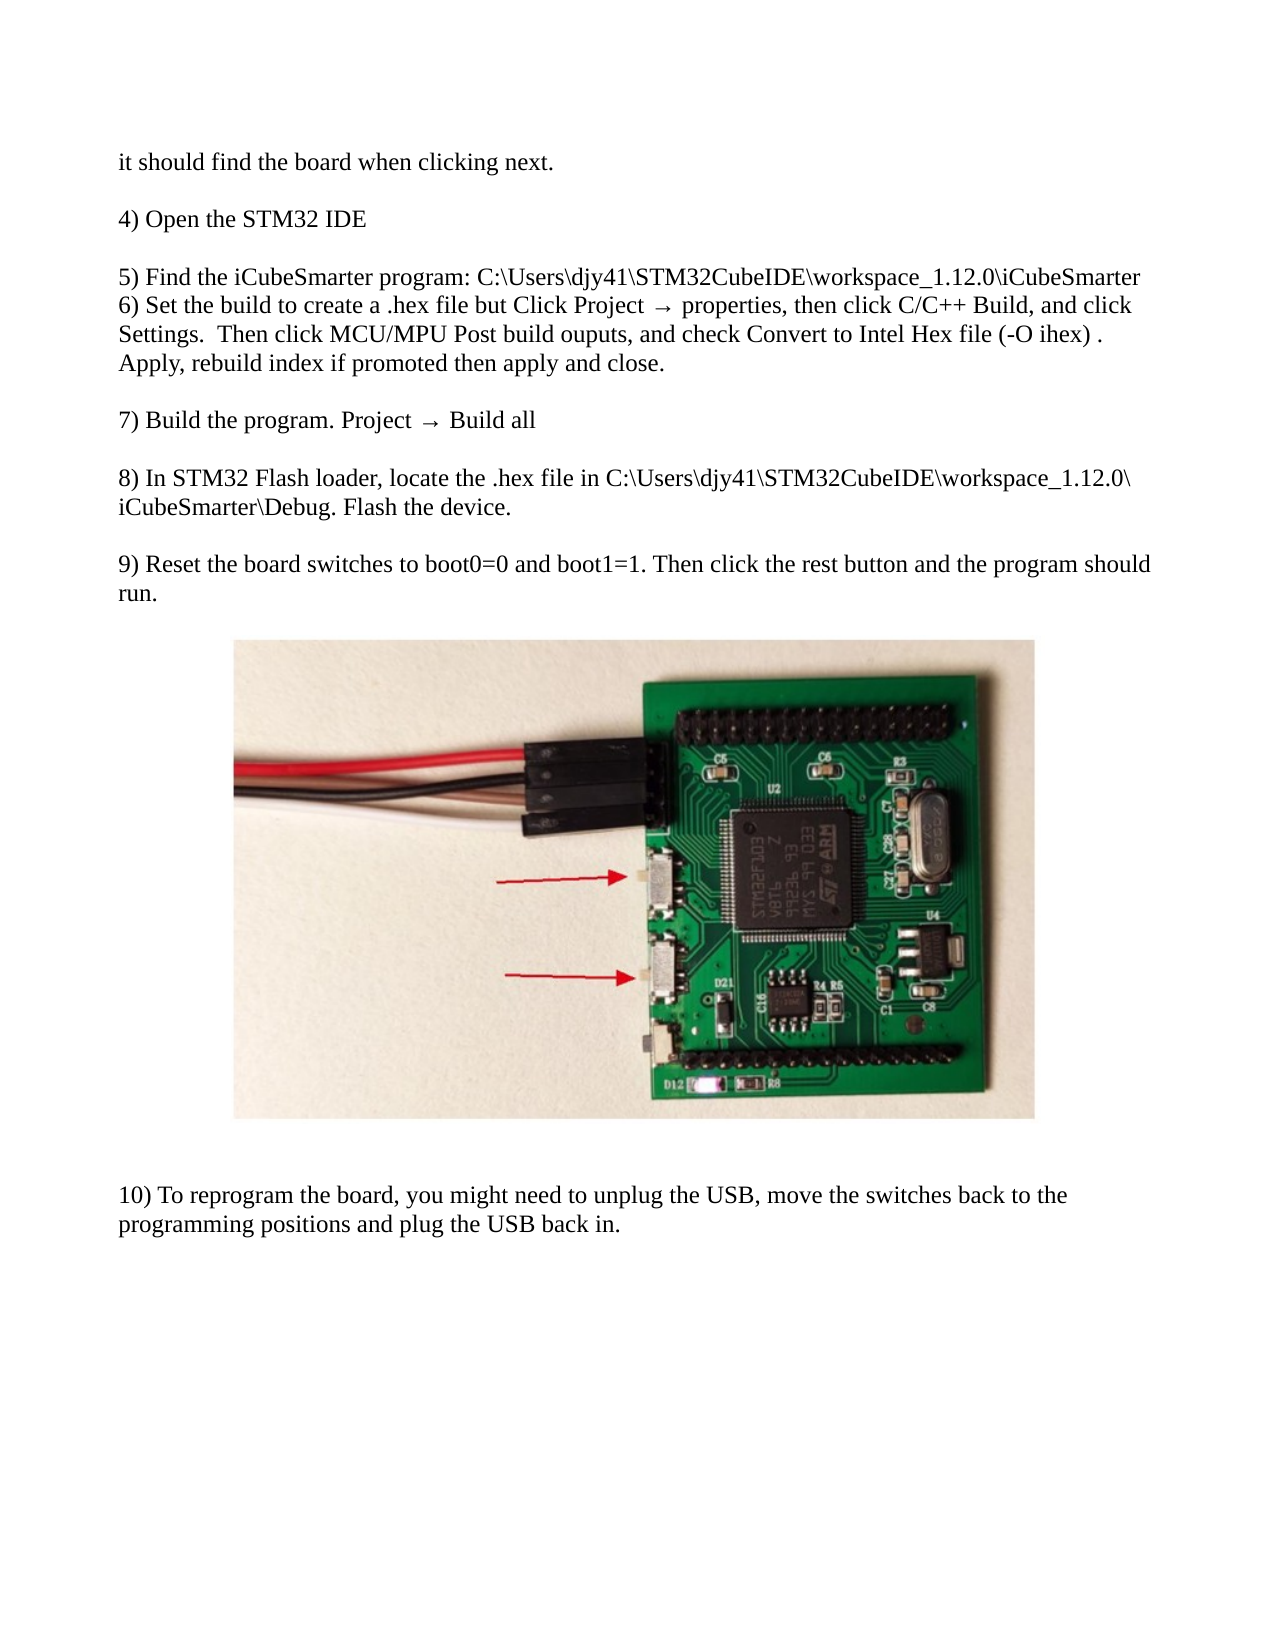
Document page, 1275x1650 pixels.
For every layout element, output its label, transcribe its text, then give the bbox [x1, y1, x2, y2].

text 9) Reset the board switches to boot0=0 and boot1=1. Then click the rest button and the program should run. [118, 549, 1157, 607]
text 4) Open the STM32 IDE [118, 204, 1157, 233]
text it should find the board when clicking next. [118, 147, 1157, 176]
text 8) In STM32 Flash loader, locate the .hex file in C:\Users\djy41\STM32CubeIDE\workspace_1.12.0\iCubeSmarter\Debug. Flash the device. [118, 463, 1157, 521]
text 6) Set the build to create a .hex file but Click Project → properties, then click C/C++ Build, and click Settings. Then click MCU/MPU Post build ouputs, and check Convert to Intel Hex file (-O ihex) . Apply, rebuild index if promoted then apply and close. [118, 291, 1157, 377]
text 7) Build the program. Project → Build all [118, 406, 1157, 434]
picture [230, 635, 1045, 1124]
text 5) Find the iCubeSmarter program: C:\Users\djy41\STM32CubeIDE\workspace_1.12.0\iCubeSmarter [118, 262, 1157, 291]
text 10) To reprogram the board, you might need to unplug the USB, move the switches back to the programming positions and plug the USB back in. [118, 1181, 1157, 1238]
